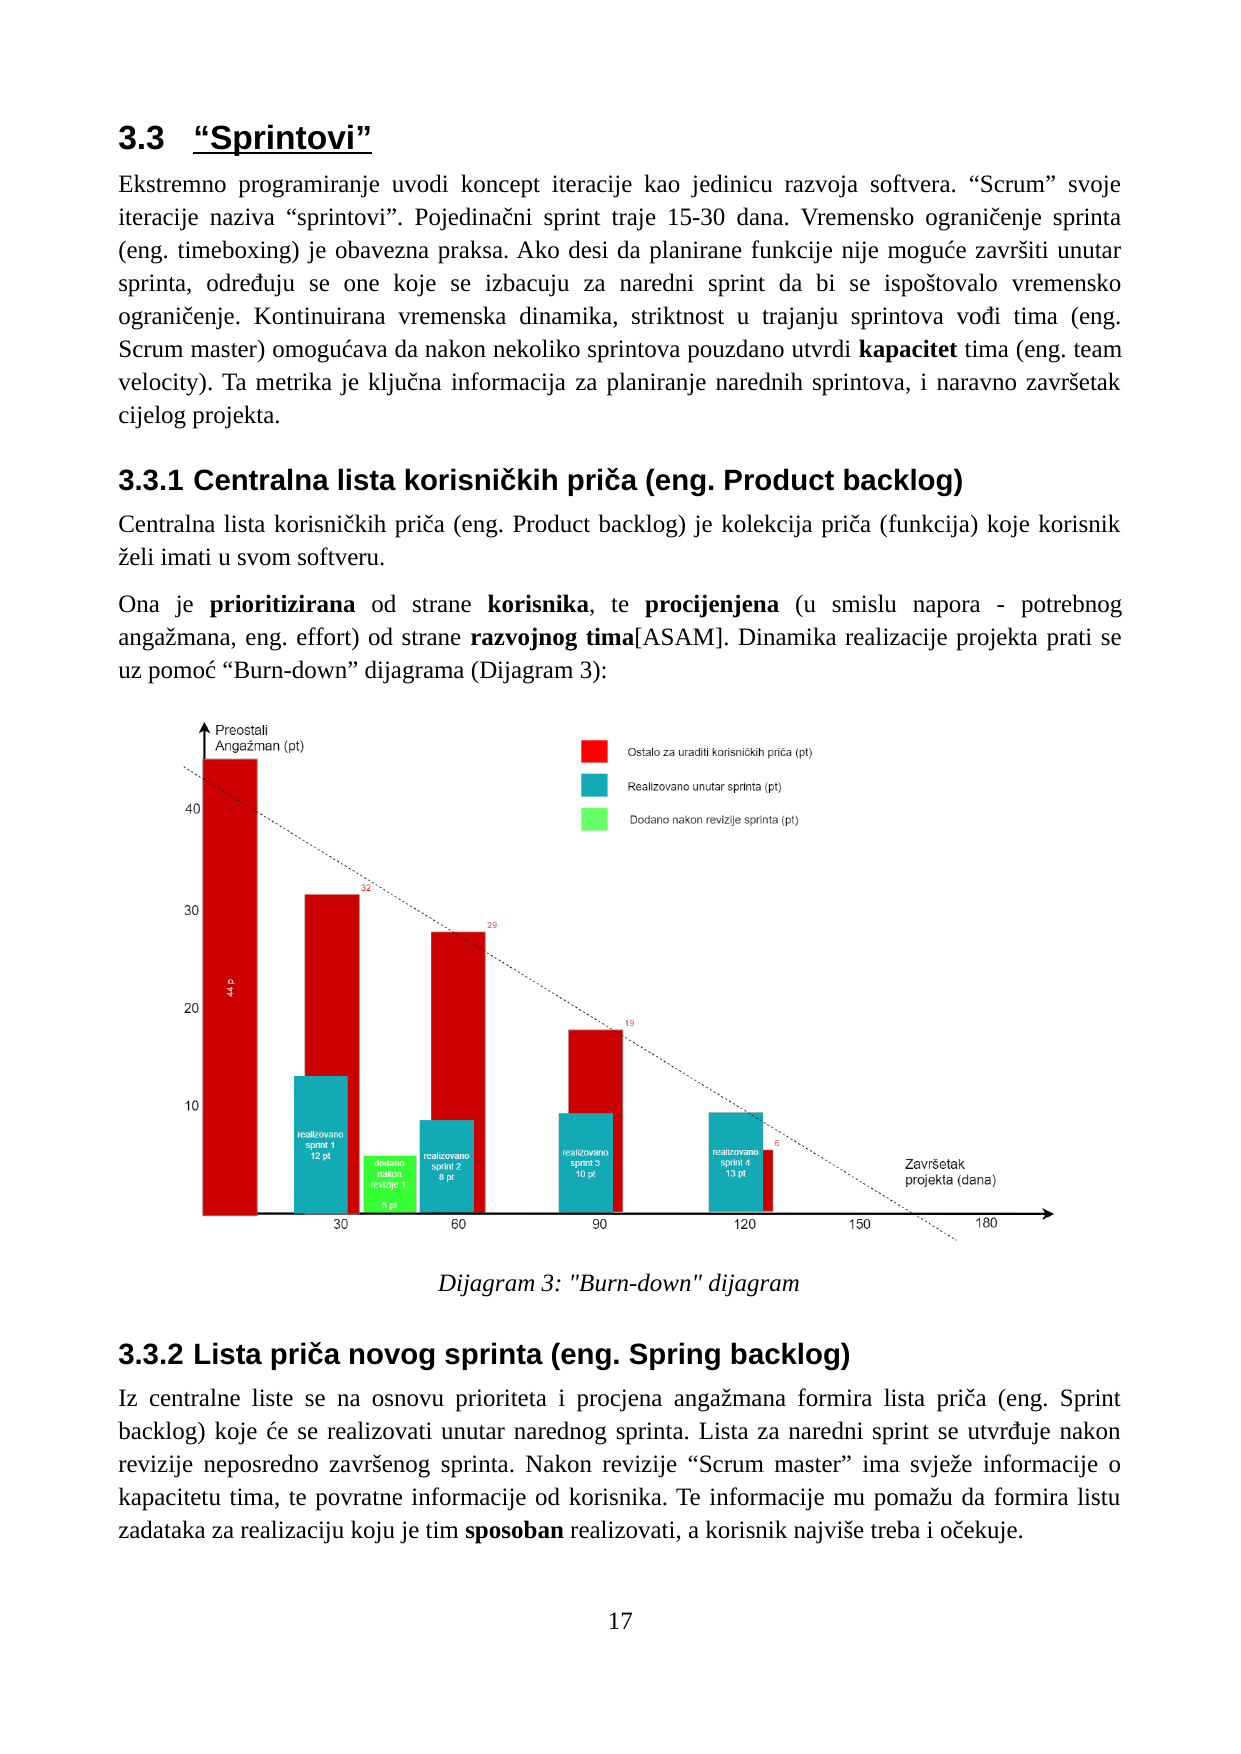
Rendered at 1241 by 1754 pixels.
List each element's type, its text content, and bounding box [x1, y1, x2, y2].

text Ona je prioritizirana od strane korisnika, te procijenjena (u smislu napora - potrebnog angažmana, eng. effort) od strane razvojnog tima[ASAM]. Dinamika realizacije projekta prati se uz pomoć “Burn-down” dijagrama (Dijagram 3): [118, 589, 1122, 684]
subtitle Centralna lista korisničkih priča (eng. Product backlog) [118, 463, 1122, 496]
picture [179, 715, 1061, 1256]
text Ekstremno programiranje uvodi koncept iteracije kao jedinicu razvoja softvera. “Scrum” svoje iteracije naziva “sprintovi”. Pojedinačni sprint traje 15-30 dana. Vremensko ograničenje sprinta (eng. timeboxing) je obavezna praksa. Ako desi da planirane funkcije nije moguće završiti unutar sprinta, određuju se one koje se izbacuju za naredni sprint da bi se ispoštovalo vremensko ograničenje. Kontinuirana vremenska dinamika, striktnost u trajanju sprintova vođi tima (eng. Scrum master) omogućava da nakon nekoliko sprintova pouzdano utvrdi kapacitet tima (eng. team velocity). Ta metrika je ključna informacija za planiranje narednih sprintova, i naravno završetak cijelog projekta. [118, 169, 1122, 429]
text Dijagram 3: "Burn-down" dijagram [179, 1268, 1061, 1297]
text Centralna lista korisničkih priča (eng. Product backlog) je kolekcija priča (funkcija) koje korisnik želi imati u svom softveru. [118, 509, 1122, 571]
text Iz centralne liste se na osnovu prioriteta i procjena angažmana formira lista priča (eng. Sprint backlog) koje će se realizovati unutar narednog sprinta. Lista za naredni sprint se utvrđuje nakon revizije neposredno završenog sprinta. Nakon revizije “Scrum master” ima svježe informacije o kapacitetu tima, te povratne informacije od korisnika. Te informacije mu pomažu da formira listu zadataka za realizaciju koju je tim sposoban realizovati, a korisnik najviše treba i očekuje. [118, 1383, 1122, 1544]
subtitle “Sprintovi” [118, 118, 1122, 157]
subtitle Lista priča novog sprinta (eng. Spring backlog) [118, 1337, 1122, 1370]
